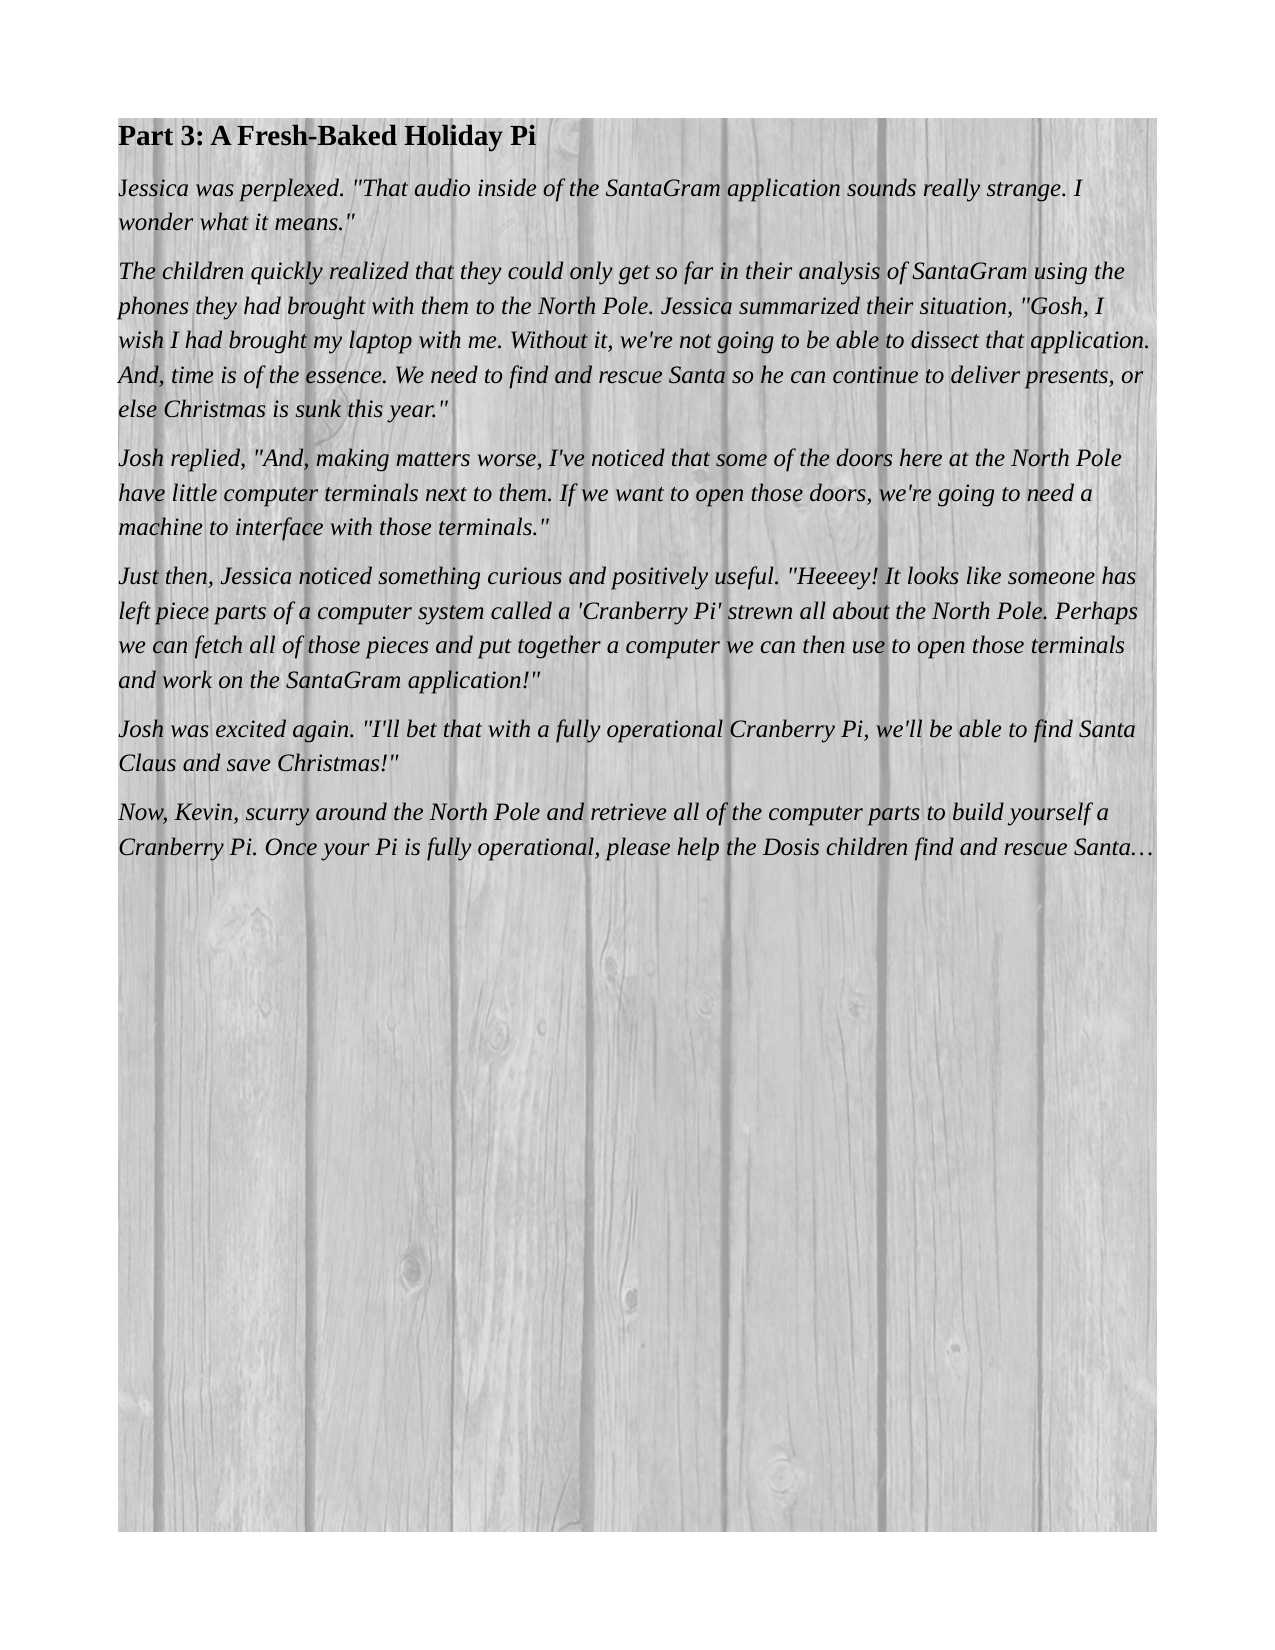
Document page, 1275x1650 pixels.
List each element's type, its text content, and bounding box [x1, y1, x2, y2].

picture [118, 152, 1157, 173]
picture [118, 236, 1157, 256]
picture [118, 777, 1157, 797]
text Just then, Jessica noticed something curious and positively useful. "Heeeey! It looks like someone has left piece parts of a computer system called a 'Cranberry Pi' strewn all about the North Pole. Perhaps we can fetch all of those pieces and put together a computer we can then use to open those terminals and work on the SantaGram application!" [118, 561, 1157, 694]
text The children quickly realized that they could only get so far in their analysis of SantaGram using the phones they had brought with them to the North Pole. Jessica summarized their situation, "Gosh, I wish I had brought my laptop with me. Without it, we're not going to be able to dissect that application. And, time is of the essence. We need to find and rescue Santa so he can continue to deliver presents, or else Christmas is sunk this year." [118, 256, 1157, 423]
picture [118, 423, 1157, 443]
picture [118, 541, 1157, 561]
text Part 3: A Fresh-Baked Holiday Pi [118, 118, 1157, 152]
text Now, Kevin, scurry around the North Pole and retrieve all of the computer parts to build yourself a Cranberry Pi. Once your Pi is fully operational, please help the Dosis children find and rescue Santa… [118, 797, 1157, 861]
text Jessica was perplexed. "That audio inside of the SantaGram application sounds really strange. I wonder what it means." [118, 173, 1157, 236]
picture [118, 694, 1157, 714]
picture [118, 861, 1157, 1532]
text Josh replied, "And, making matters worse, I've noticed that some of the doors here at the North Pole have little computer terminals next to them. If we want to open those doors, we're going to need a machine to interface with those terminals." [118, 443, 1157, 541]
text Josh was excited again. "I'll bet that with a fully operational Cranberry Pi, we'll be able to find Santa Claus and save Christmas!" [118, 714, 1157, 777]
